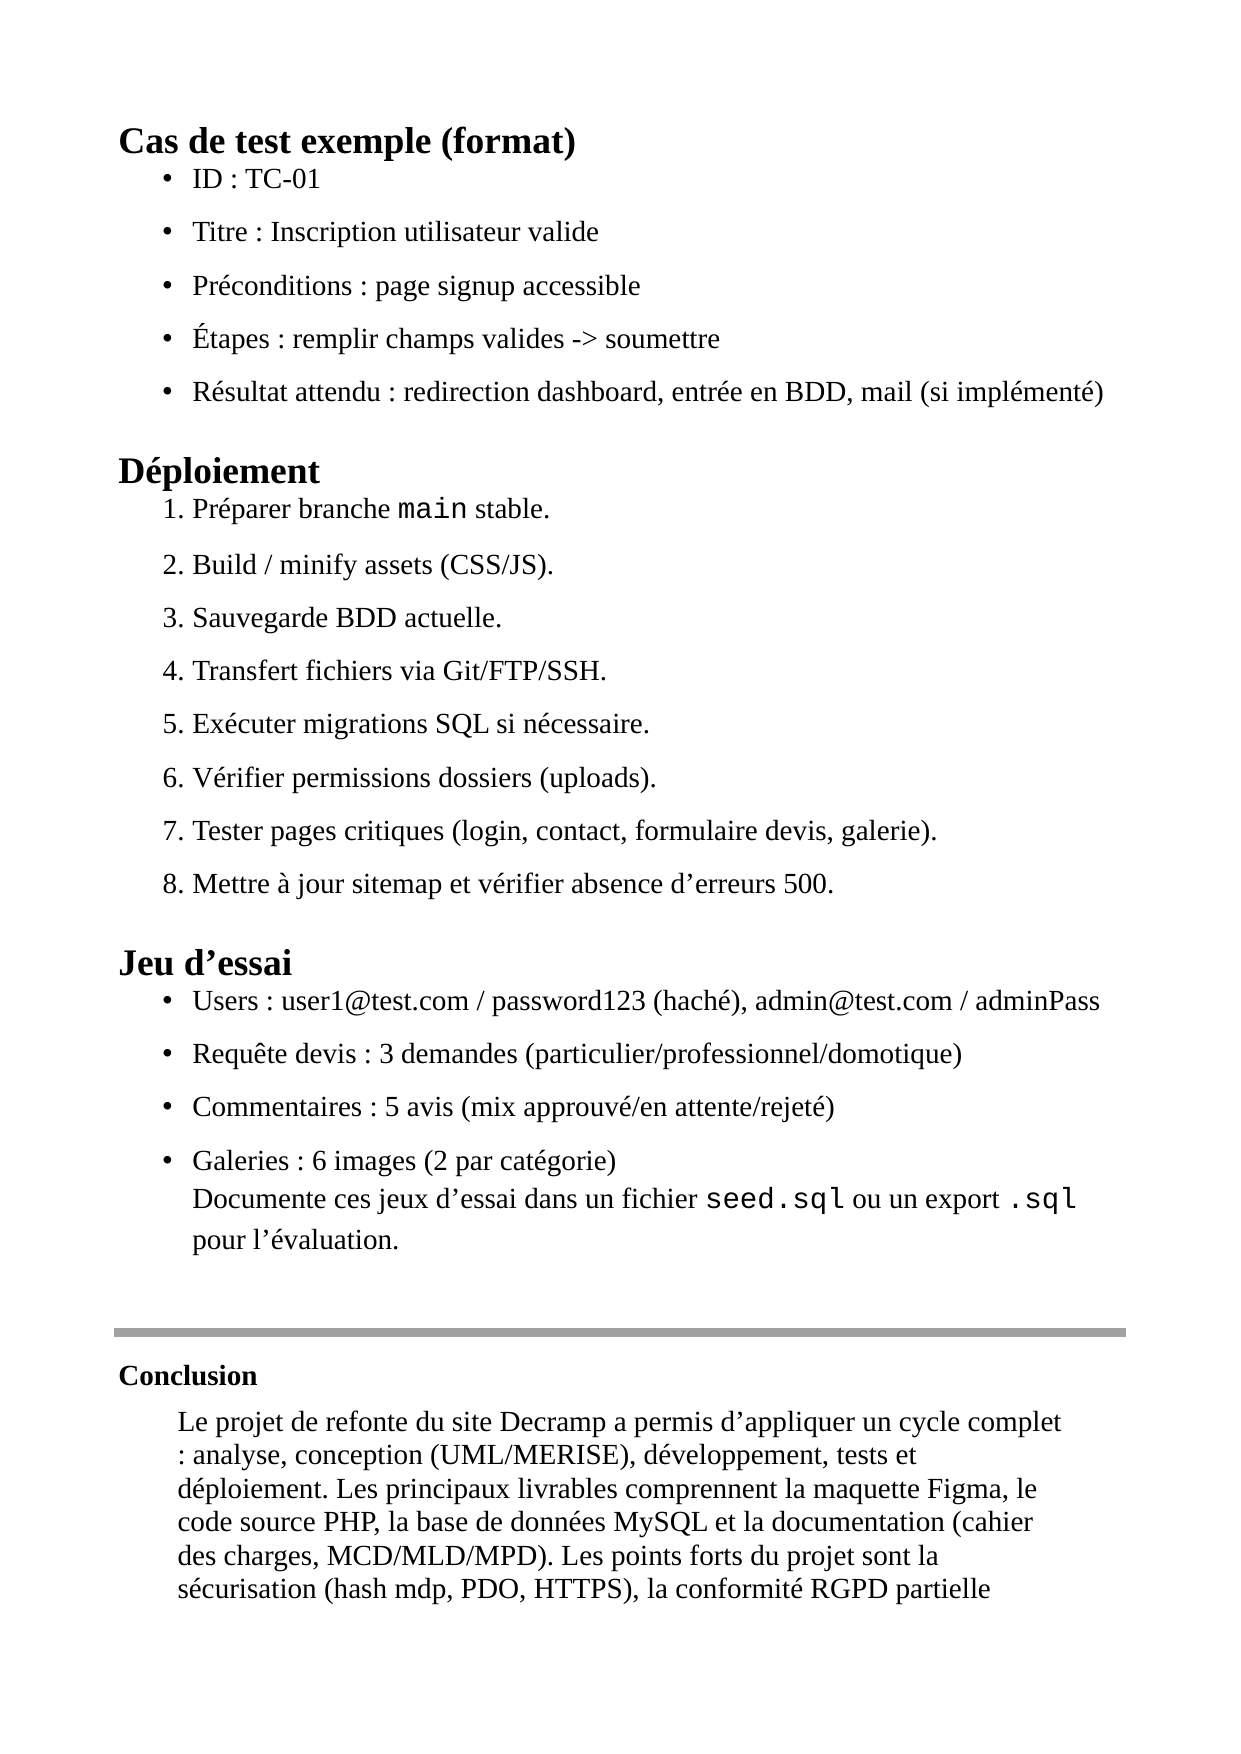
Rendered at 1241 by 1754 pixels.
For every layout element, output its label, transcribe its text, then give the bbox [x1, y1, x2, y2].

list Commentaires : 5 avis (mix approuvé/en attente/rejeté) [162, 1089, 1122, 1123]
list ID : TC-01 [162, 161, 1122, 195]
subtitle Jeu d’essai [118, 940, 1122, 983]
text Le projet de refonte du site Decramp a permis d’appliquer un cycle complet : analyse, conception (UML/MERISE), développement, tests et déploiement. Les principaux livrables comprennent la maquette Figma, le code source PHP, la base de données MySQL et la documentation (cahier des charges, MCD/MLD/MPD). Les points forts du projet sont la sécurisation (hash mdp, PDO, HTTPS), la conformité RGPD partielle [177, 1404, 1063, 1605]
list Tester pages critiques (login, contact, formulaire devis, galerie). [162, 813, 1122, 846]
list Sauvegarde BDD actuelle. [162, 600, 1122, 634]
list Build / minify assets (CSS/JS). [162, 547, 1122, 581]
list Vérifier permissions dossiers (uploads). [162, 760, 1122, 793]
list Exécuter migrations SQL si nécessaire. [162, 707, 1122, 740]
list Titre : Inscription utilisateur valide [162, 214, 1122, 248]
subtitle Conclusion [118, 1358, 1122, 1391]
list Préparer branche main stable. [162, 491, 1122, 527]
list Mettre à jour sitemap et vérifier absence d’erreurs 500. [162, 866, 1122, 899]
list Transfert fichiers via Git/FTP/SSH. [162, 653, 1122, 687]
subtitle Cas de test exemple (format) [118, 118, 1122, 161]
list Étapes : remplir champs valides -> soumettre [162, 321, 1122, 354]
subtitle Déploiement [118, 448, 1122, 491]
list Préconditions : page signup accessible [162, 268, 1122, 301]
list Requête devis : 3 demandes (particulier/professionnel/domotique) [162, 1036, 1122, 1070]
list Galeries : 6 images (2 par catégorie) Documente ces jeux d’essai dans un fichier seed.sql ou un export .sql pour l’évaluation. [162, 1143, 1122, 1256]
list Users : user1@test.com / password123 (haché), admin@test.com / adminPass [162, 983, 1122, 1017]
list Résultat attendu : redirection dashboard, entrée en BDD, mail (si implémenté) [162, 374, 1122, 408]
